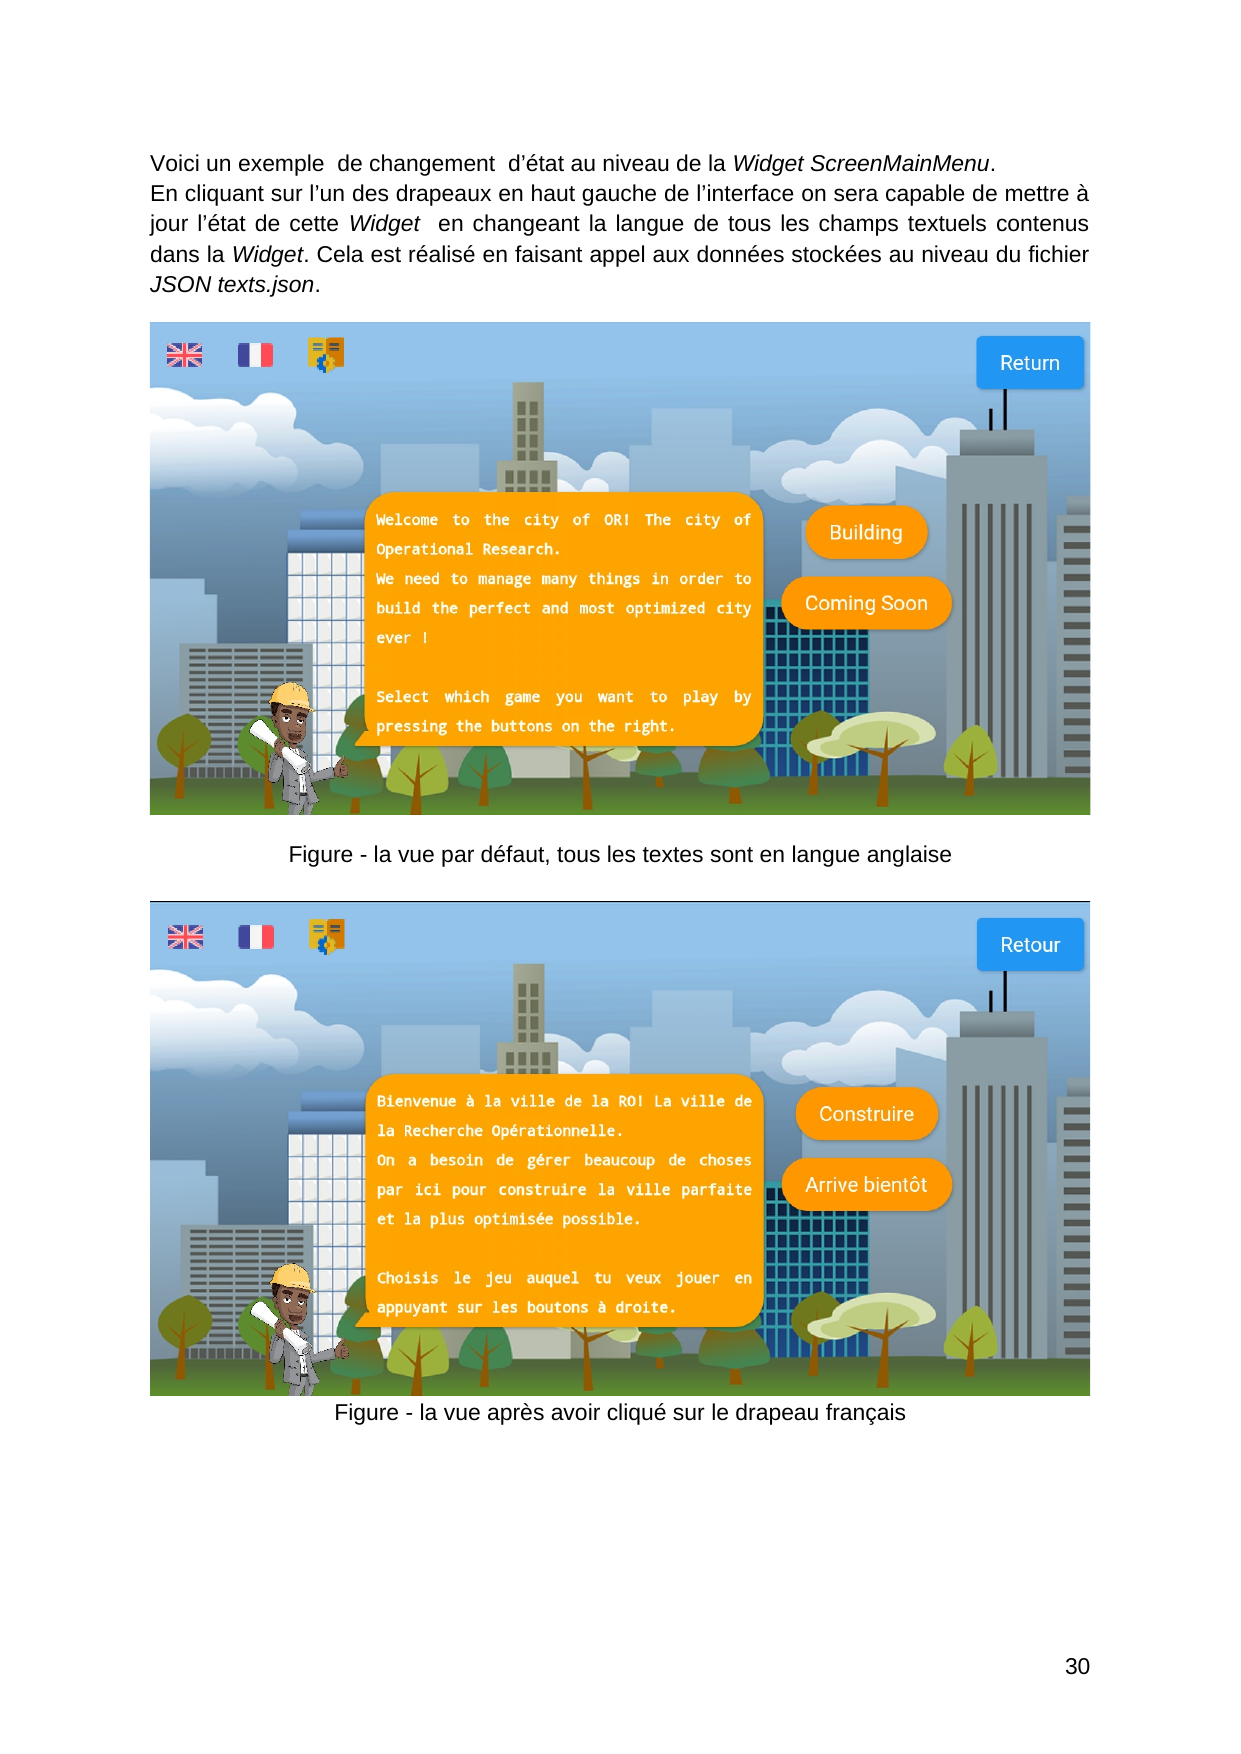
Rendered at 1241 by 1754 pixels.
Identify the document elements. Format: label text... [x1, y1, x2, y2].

picture [150, 901, 1091, 1396]
text Figure - la vue par défaut, tous les textes sont en langue anglaise [150, 815, 1090, 867]
text Voici un exemple de changement d’état au niveau de la Widget ScreenMainMenu. [150, 150, 1090, 176]
picture [149, 322, 1091, 815]
text Figure - la vue après avoir cliqué sur le drapeau français [150, 1399, 1090, 1425]
text [150, 301, 1090, 322]
text En cliquant sur l’un des drapeaux en haut gauche de l’interface on sera capable de mettre à jour l’état de cette Widget en changeant la langue de tous les champs textuels contenus dans la Widget. Cela est réalisé en faisant appel aux données stockées au niveau du fichier JSON texts.json. [150, 180, 1090, 297]
